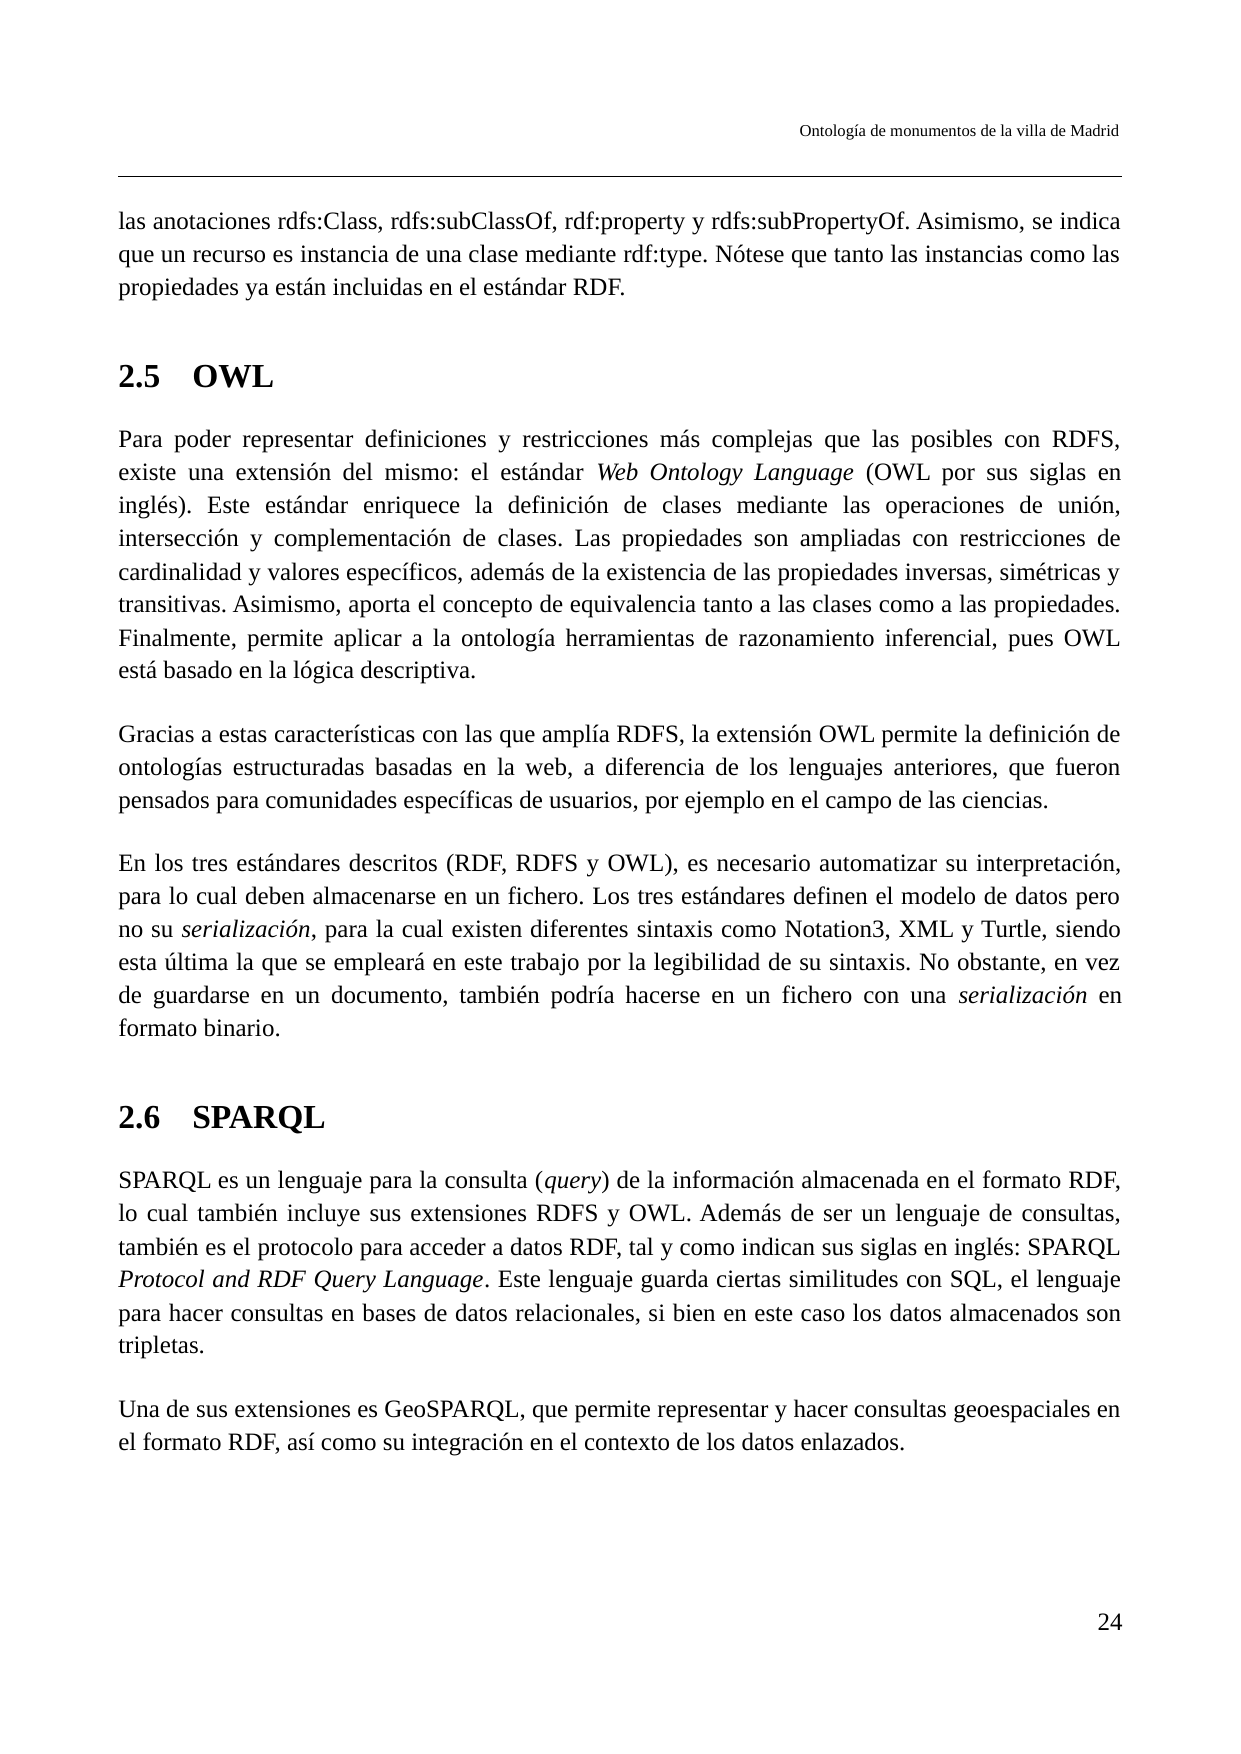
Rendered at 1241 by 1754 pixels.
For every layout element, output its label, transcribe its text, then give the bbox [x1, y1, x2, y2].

text En los tres estándares descritos (RDF, RDFS y OWL), es necesario automatizar su interpretación, para lo cual deben almacenarse en un fichero. Los tres estándares definen el modelo de datos pero no su serialización, para la cual existen diferentes sintaxis como Notation3, XML y Turtle, siendo esta última la que se empleará en este trabajo por la legibilidad de su sintaxis. No obstante, en vez de guardarse en un documento, también podría hacerse en un fichero con una serialización en formato binario. [118, 848, 1122, 1042]
text SPARQL es un lenguaje para la consulta (query) de la información almacenada en el formato RDF, lo cual también incluye sus extensiones RDFS y OWL. Además de ser un lenguaje de consultas, también es el protocolo para acceder a datos RDF, tal y como indican sus siglas en inglés: SPARQL Protocol and RDF Query Language. Este lenguaje guarda ciertas similitudes con SQL, el lenguaje para hacer consultas en bases de datos relacionales, si bien en este caso los datos almacenados son tripletas. [118, 1166, 1122, 1359]
subtitle SPARQL [118, 1097, 1122, 1136]
subtitle OWL [118, 356, 1122, 394]
text Gracias a estas características con las que amplía RDFS, la extensión OWL permite la definición de ontologías estructuradas basadas en la web, a diferencia de los lenguajes anteriores, que fueron pensados para comunidades específicas de usuarios, por ejemplo en el campo de las ciencias. [118, 719, 1122, 813]
text Para poder representar definiciones y restricciones más complejas que las posibles con RDFS, existe una extensión del mismo: el estándar Web Ontology Language (OWL por sus siglas en inglés). Este estándar enriquece la definición de clases mediante las operaciones de unión, intersección y complementación de clases. Las propiedades son ampliadas con restricciones de cardinalidad y valores específicos, además de la existencia de las propiedades inversas, simétricas y transitivas. Asimismo, aporta el concepto de equivalencia tanto a las clases como a las propiedades. Finalmente, permite aplicar a la ontología herramientas de razonamiento inferencial, pues OWL está basado en la lógica descriptiva. [118, 424, 1122, 684]
text Una de sus extensiones es GeoSPARQL, que permite representar y hacer consultas geoespaciales en el formato RDF, así como su integración en el contexto de los datos enlazados. [118, 1394, 1122, 1455]
text las anotaciones rdfs:Class, rdfs:subClassOf, rdf:property y rdfs:subPropertyOf. Asimismo, se indica que un recurso es instancia de una clase mediante rdf:type. Nótese que tanto las instancias como las propiedades ya están incluidas en el estándar RDF. [118, 206, 1122, 301]
